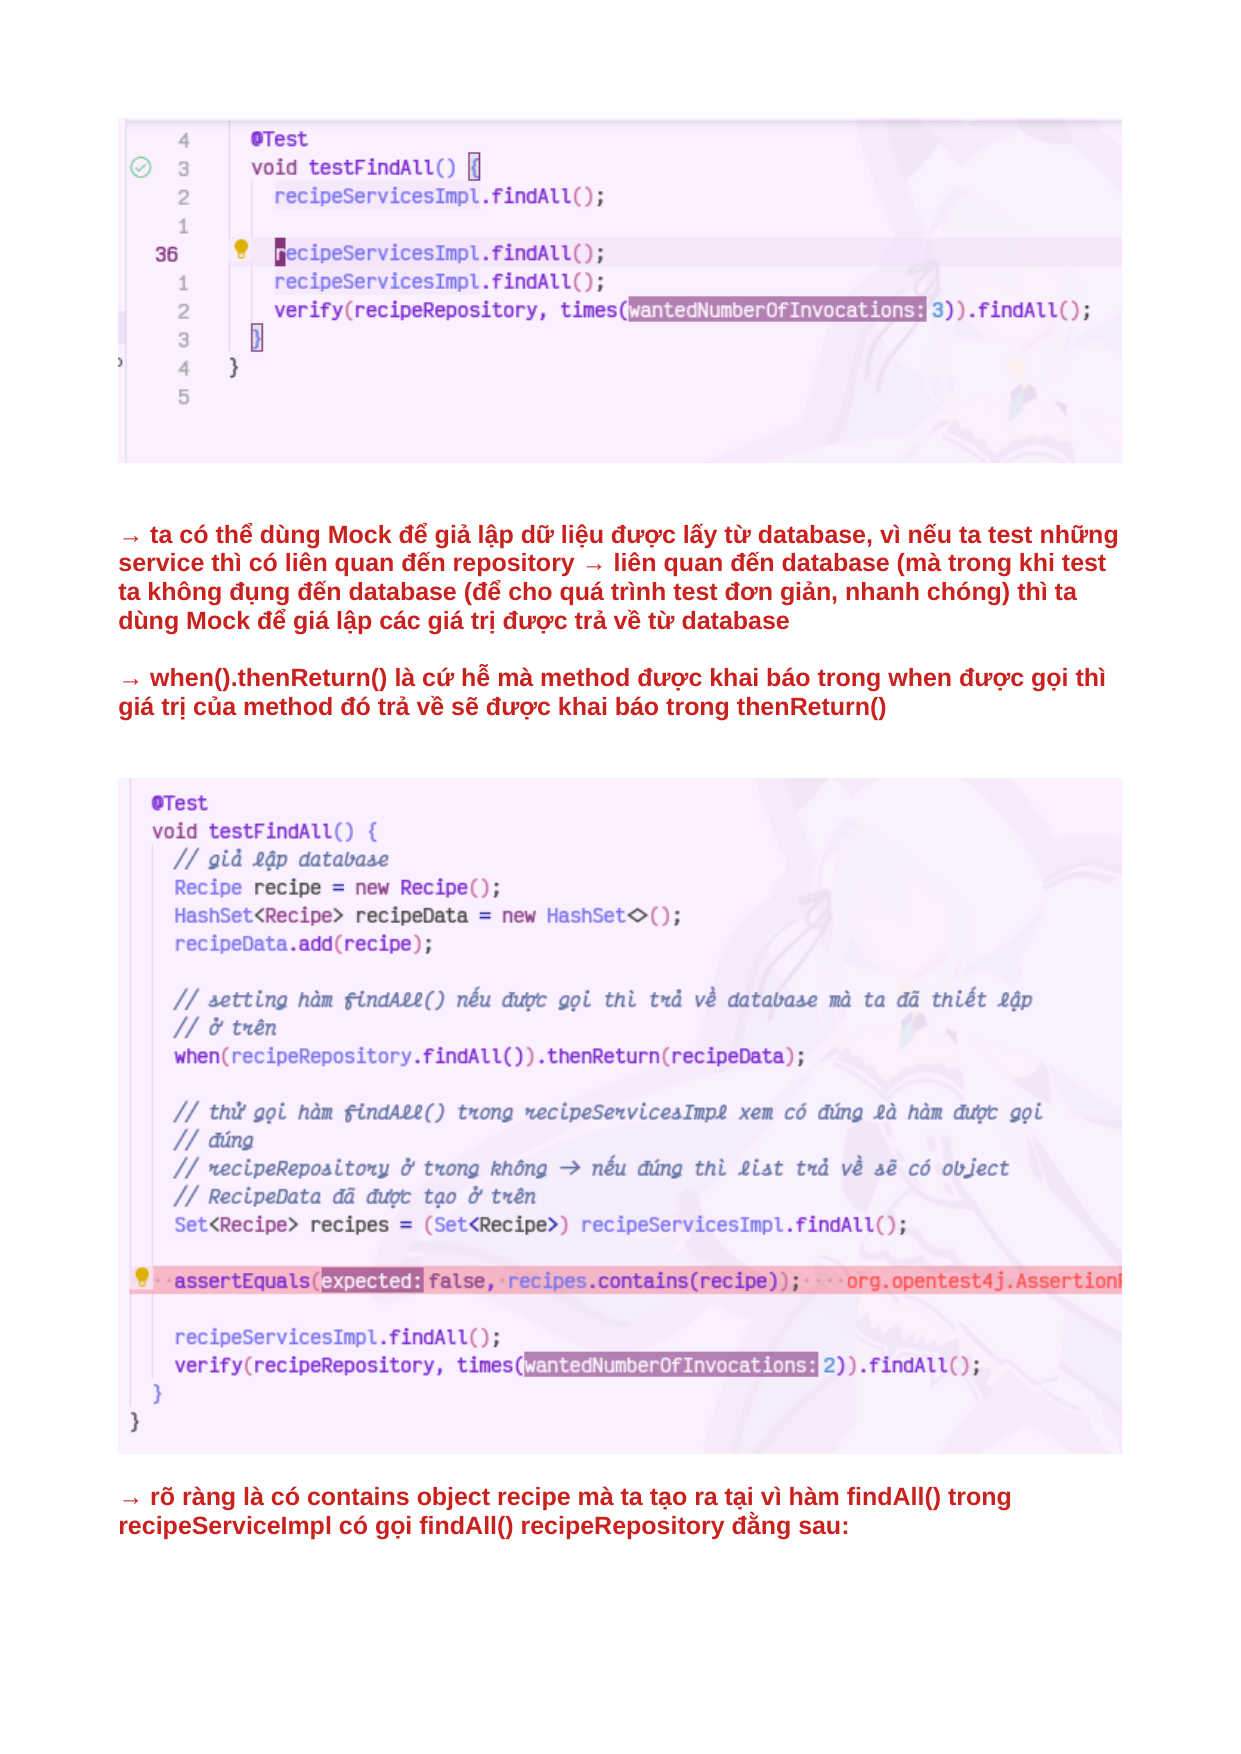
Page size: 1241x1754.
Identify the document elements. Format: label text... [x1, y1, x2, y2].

picture [118, 118, 1123, 463]
picture [118, 778, 1123, 1454]
text → when().thenReturn() là cứ hễ mà method được khai báo trong when được gọi thì giá trị của method đó trả về sẽ được khai báo trong thenReturn() [118, 663, 1122, 721]
text → rõ ràng là có contains object recipe mà ta tạo ra tại vì hàm findAll() trong recipeServiceImpl có gọi findAll() recipeRepository đằng sau: [118, 1482, 1122, 1539]
text → ta có thể dùng Mock để giả lập dữ liệu được lấy từ database, vì nếu ta test những service thì có liên quan đến repository → liên quan đến database (mà trong khi test ta không đụng đến database (để cho quá trình test đơn giản, nhanh chóng) thì ta dùng Mock để giá lập các giá trị được trả về từ database [118, 520, 1122, 635]
